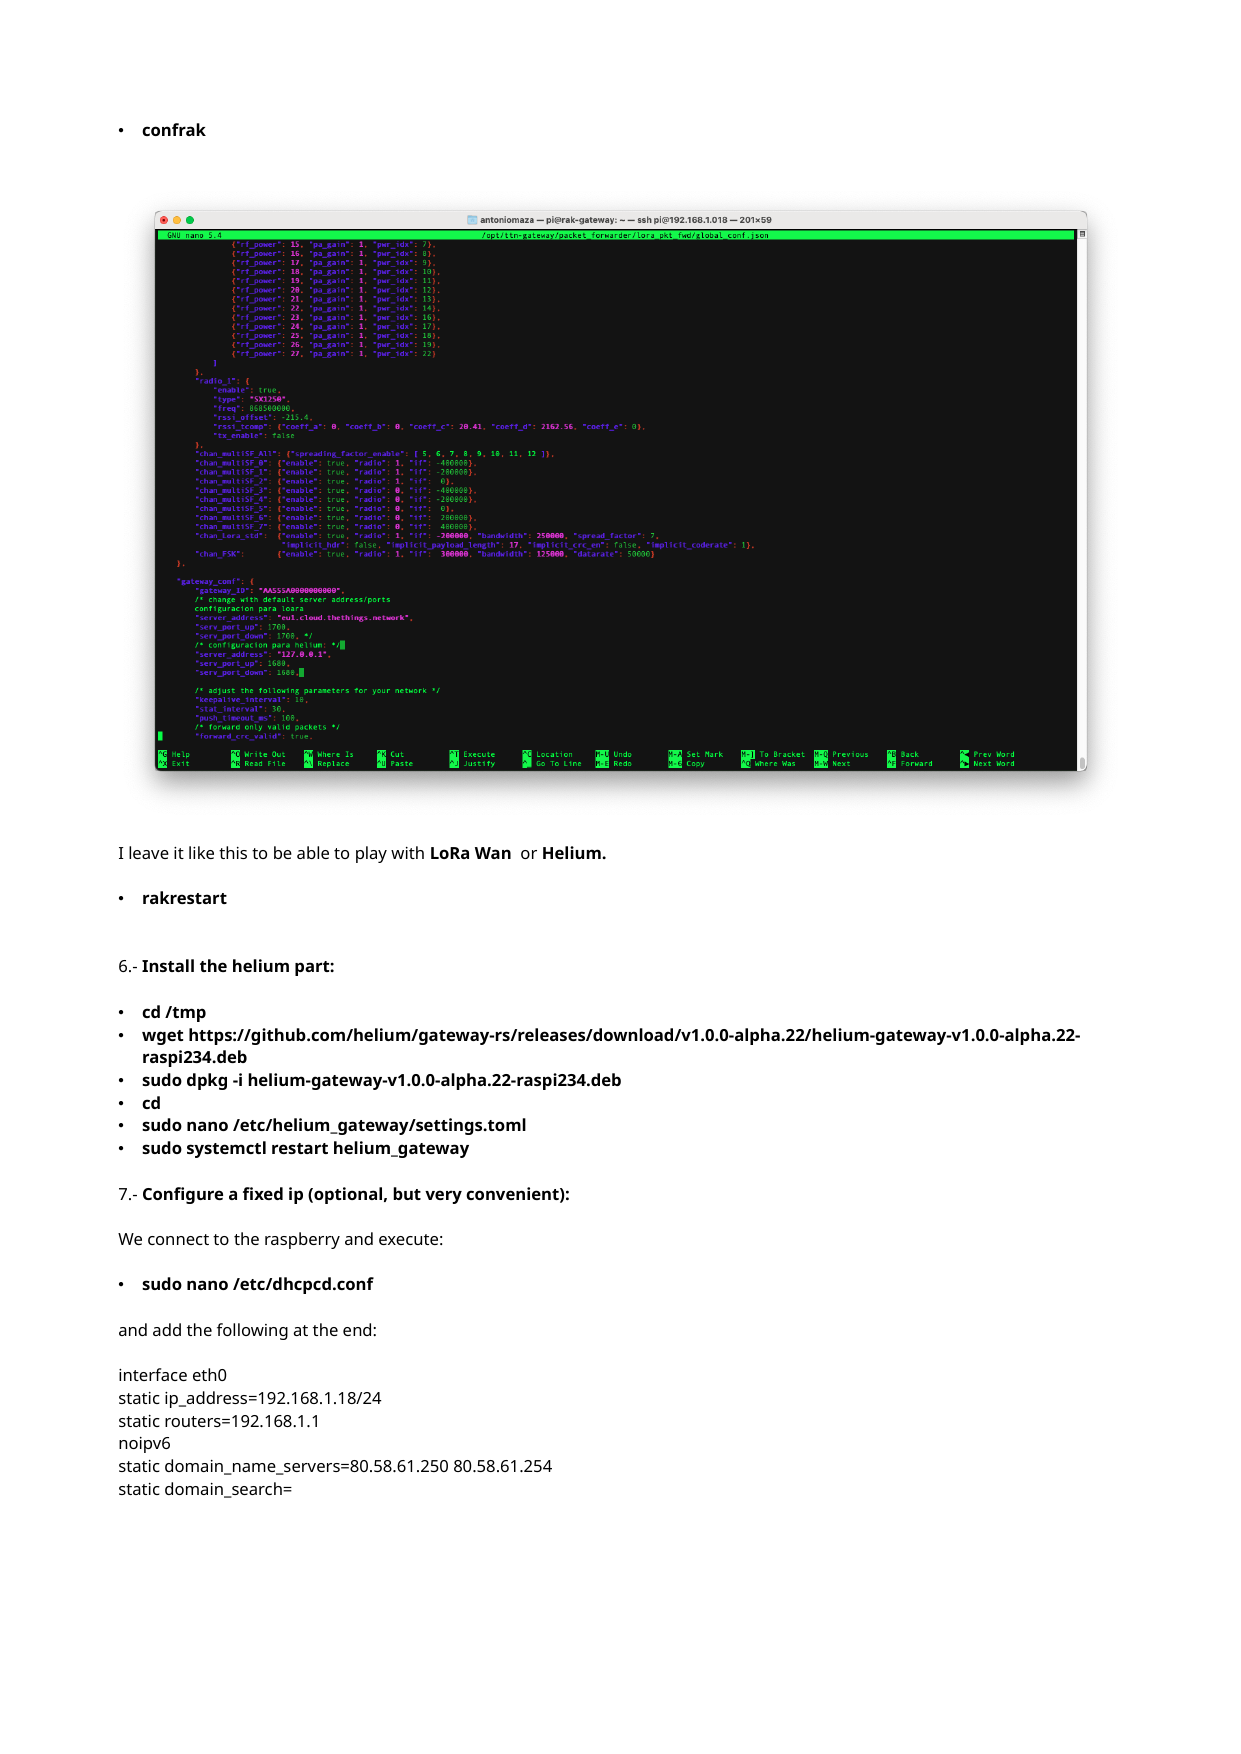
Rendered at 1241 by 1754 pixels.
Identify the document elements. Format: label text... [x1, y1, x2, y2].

list sudo dpkg -i helium-gateway-v1.0.0-alpha.22-raspi234.deb [118, 1069, 1122, 1091]
text 6.- Install the helium part: [118, 955, 1122, 978]
text and add the following at the end: [118, 1318, 1122, 1341]
text interface eth0 [118, 1364, 1122, 1387]
list cd [118, 1091, 1122, 1114]
list rakrestart [118, 887, 1122, 910]
text I leave it like this to be able to play with LoRa Wan or Helium. [118, 842, 1122, 864]
picture [118, 186, 1123, 819]
text static domain_name_servers=80.58.61.250 80.58.61.254 [118, 1455, 1122, 1477]
list cd /tmp [118, 1001, 1122, 1023]
text We connect to the raspberry and execute: [118, 1228, 1122, 1250]
list sudo nano /etc/dhcpcd.conf [118, 1273, 1122, 1296]
list wget https://github.com/helium/gateway-rs/releases/download/v1.0.0-alpha.22/helium-gateway-v1.0.0-alpha.22-raspi234.deb [118, 1023, 1122, 1069]
list sudo systemctl restart helium_gateway [118, 1137, 1122, 1159]
text 7.- Configure a fixed ip (optional, but very convenient): [118, 1182, 1122, 1205]
text static routers=192.168.1.1 [118, 1409, 1122, 1432]
text static domain_search= [118, 1477, 1122, 1500]
text noipv6 [118, 1432, 1122, 1455]
list sudo nano /etc/helium_gateway/settings.toml [118, 1114, 1122, 1137]
text static ip_address=192.168.1.18/24 [118, 1387, 1122, 1409]
list confrak [118, 118, 1122, 141]
